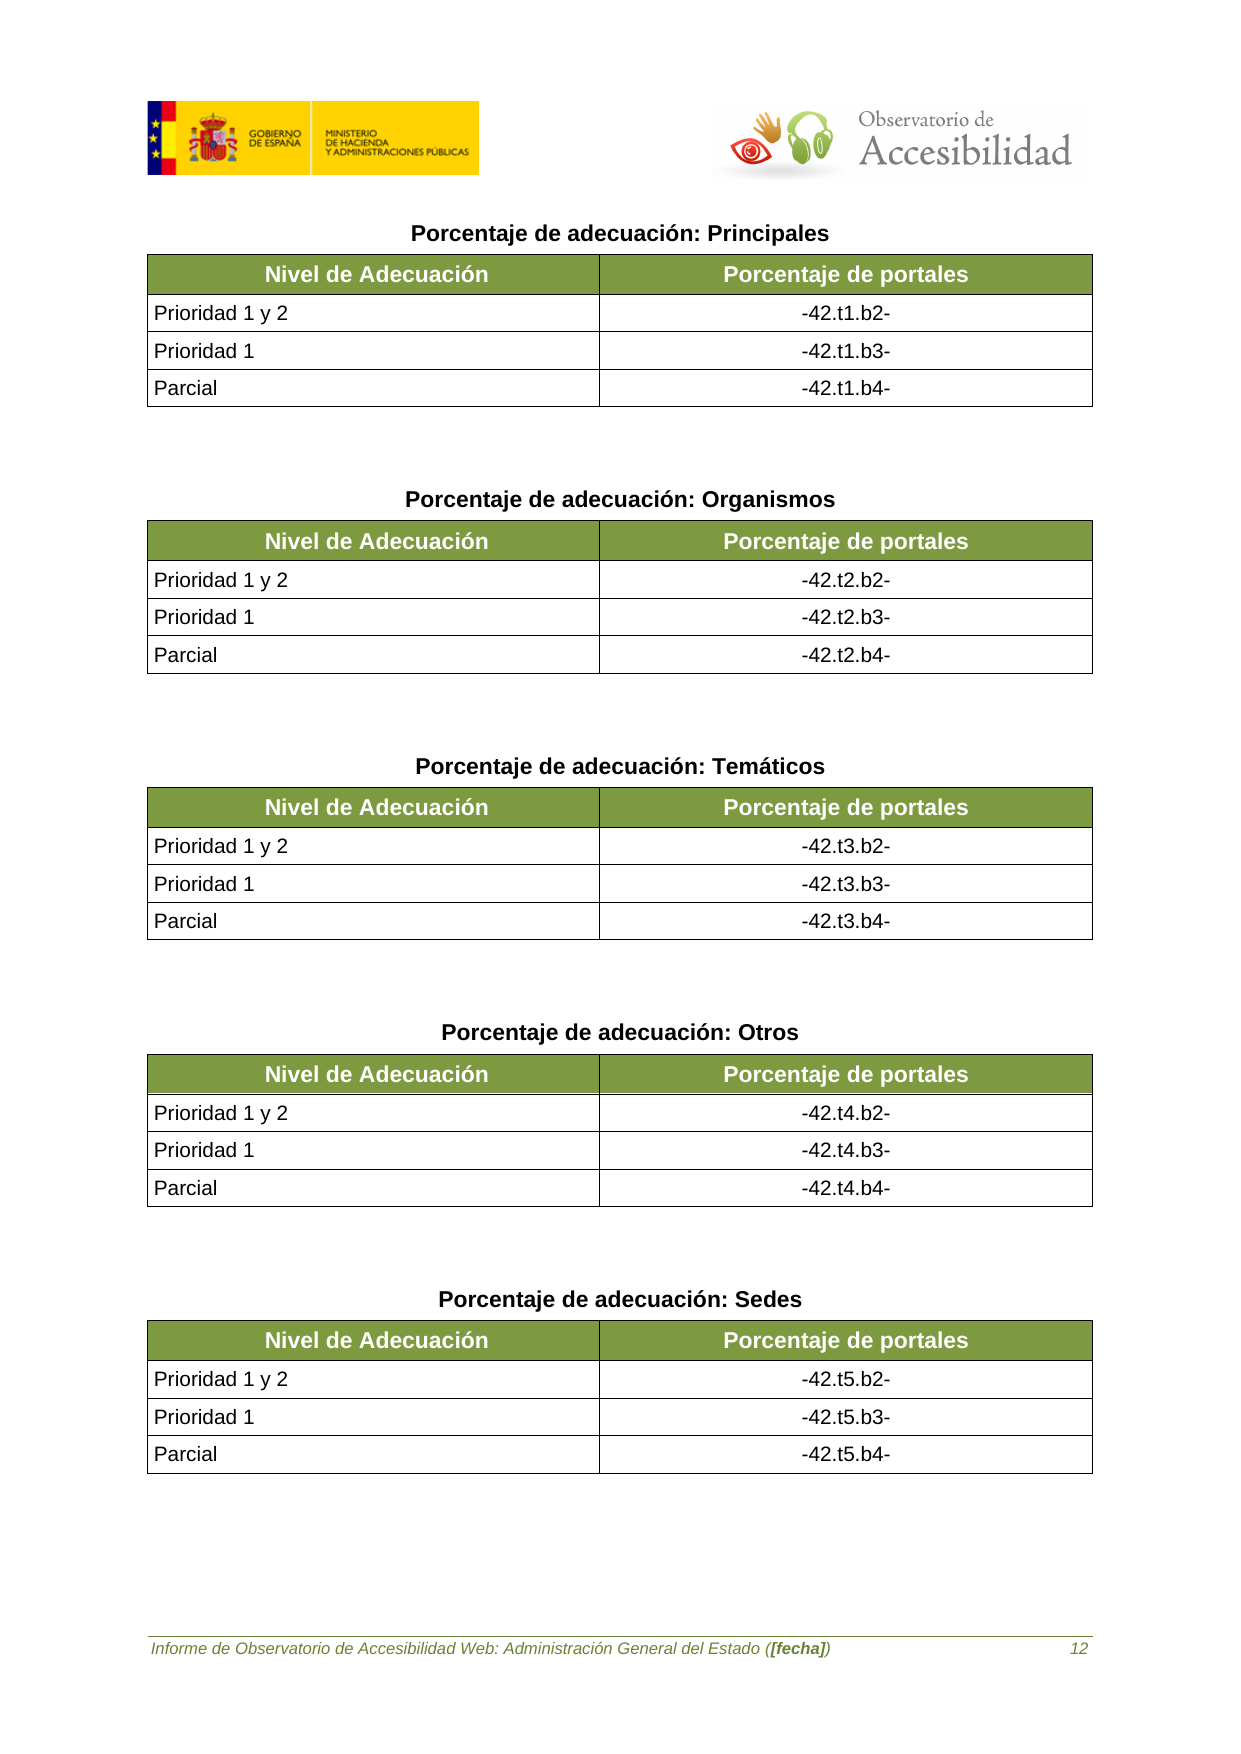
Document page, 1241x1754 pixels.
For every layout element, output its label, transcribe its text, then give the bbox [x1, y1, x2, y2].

table_cell -42.t4.b3- [600, 1132, 1092, 1168]
table_cell Parcial [148, 1170, 599, 1206]
table_cell Parcial [148, 370, 599, 406]
table_cell Parcial [148, 1436, 599, 1472]
table_cell -42.t2.b3- [600, 599, 1092, 635]
text Porcentaje de adecuación: Temáticos [148, 753, 1092, 779]
table_cell Prioridad 1 [148, 1399, 599, 1435]
picture [710, 102, 1086, 185]
table_header Nivel de Adecuación [148, 1321, 599, 1360]
table_cell -42.t1.b2- [600, 295, 1092, 331]
table_cell Prioridad 1 y 2 [148, 1361, 599, 1397]
table_header Porcentaje de portales [600, 521, 1092, 560]
table_cell -42.t2.b2- [600, 561, 1092, 598]
table_header Porcentaje de portales [600, 1055, 1092, 1093]
table_cell Prioridad 1 y 2 [148, 561, 599, 598]
table_header Porcentaje de portales [600, 255, 1092, 294]
table_cell -42.t4.b4- [600, 1170, 1092, 1206]
table_cell Parcial [148, 903, 599, 939]
table_cell -42.t4.b2- [600, 1095, 1092, 1131]
table_cell Prioridad 1 y 2 [148, 1095, 599, 1131]
table_cell Prioridad 1 y 2 [148, 828, 599, 864]
table_cell Prioridad 1 [148, 599, 599, 635]
table_cell Parcial [148, 636, 599, 673]
table_cell -42.t2.b4- [600, 636, 1092, 673]
table_cell -42.t5.b4- [600, 1436, 1092, 1472]
text Porcentaje de adecuación: Organismos [148, 486, 1092, 513]
table_header Porcentaje de portales [600, 1321, 1092, 1360]
table_cell -42.t5.b3- [600, 1399, 1092, 1435]
text Porcentaje de adecuación: Otros [148, 1019, 1092, 1046]
table_header Nivel de Adecuación [148, 255, 599, 294]
text Porcentaje de adecuación: Sedes [148, 1286, 1092, 1312]
table_cell -42.t5.b2- [600, 1361, 1092, 1397]
table_cell Prioridad 1 y 2 [148, 295, 599, 331]
table_cell Prioridad 1 [148, 332, 599, 369]
table_cell -42.t1.b4- [600, 370, 1092, 406]
text Porcentaje de adecuación: Principales [148, 220, 1092, 246]
table_cell -42.t3.b4- [600, 903, 1092, 939]
table_cell Prioridad 1 [148, 865, 599, 902]
table_cell -42.t3.b3- [600, 865, 1092, 902]
table_header Porcentaje de portales [600, 788, 1092, 827]
table_header Nivel de Adecuación [148, 1055, 599, 1093]
picture [147, 101, 479, 175]
table_cell Prioridad 1 [148, 1132, 599, 1168]
table_cell -42.t1.b3- [600, 332, 1092, 369]
table_header Nivel de Adecuación [148, 521, 599, 560]
table_cell -42.t3.b2- [600, 828, 1092, 864]
table_header Nivel de Adecuación [148, 788, 599, 827]
